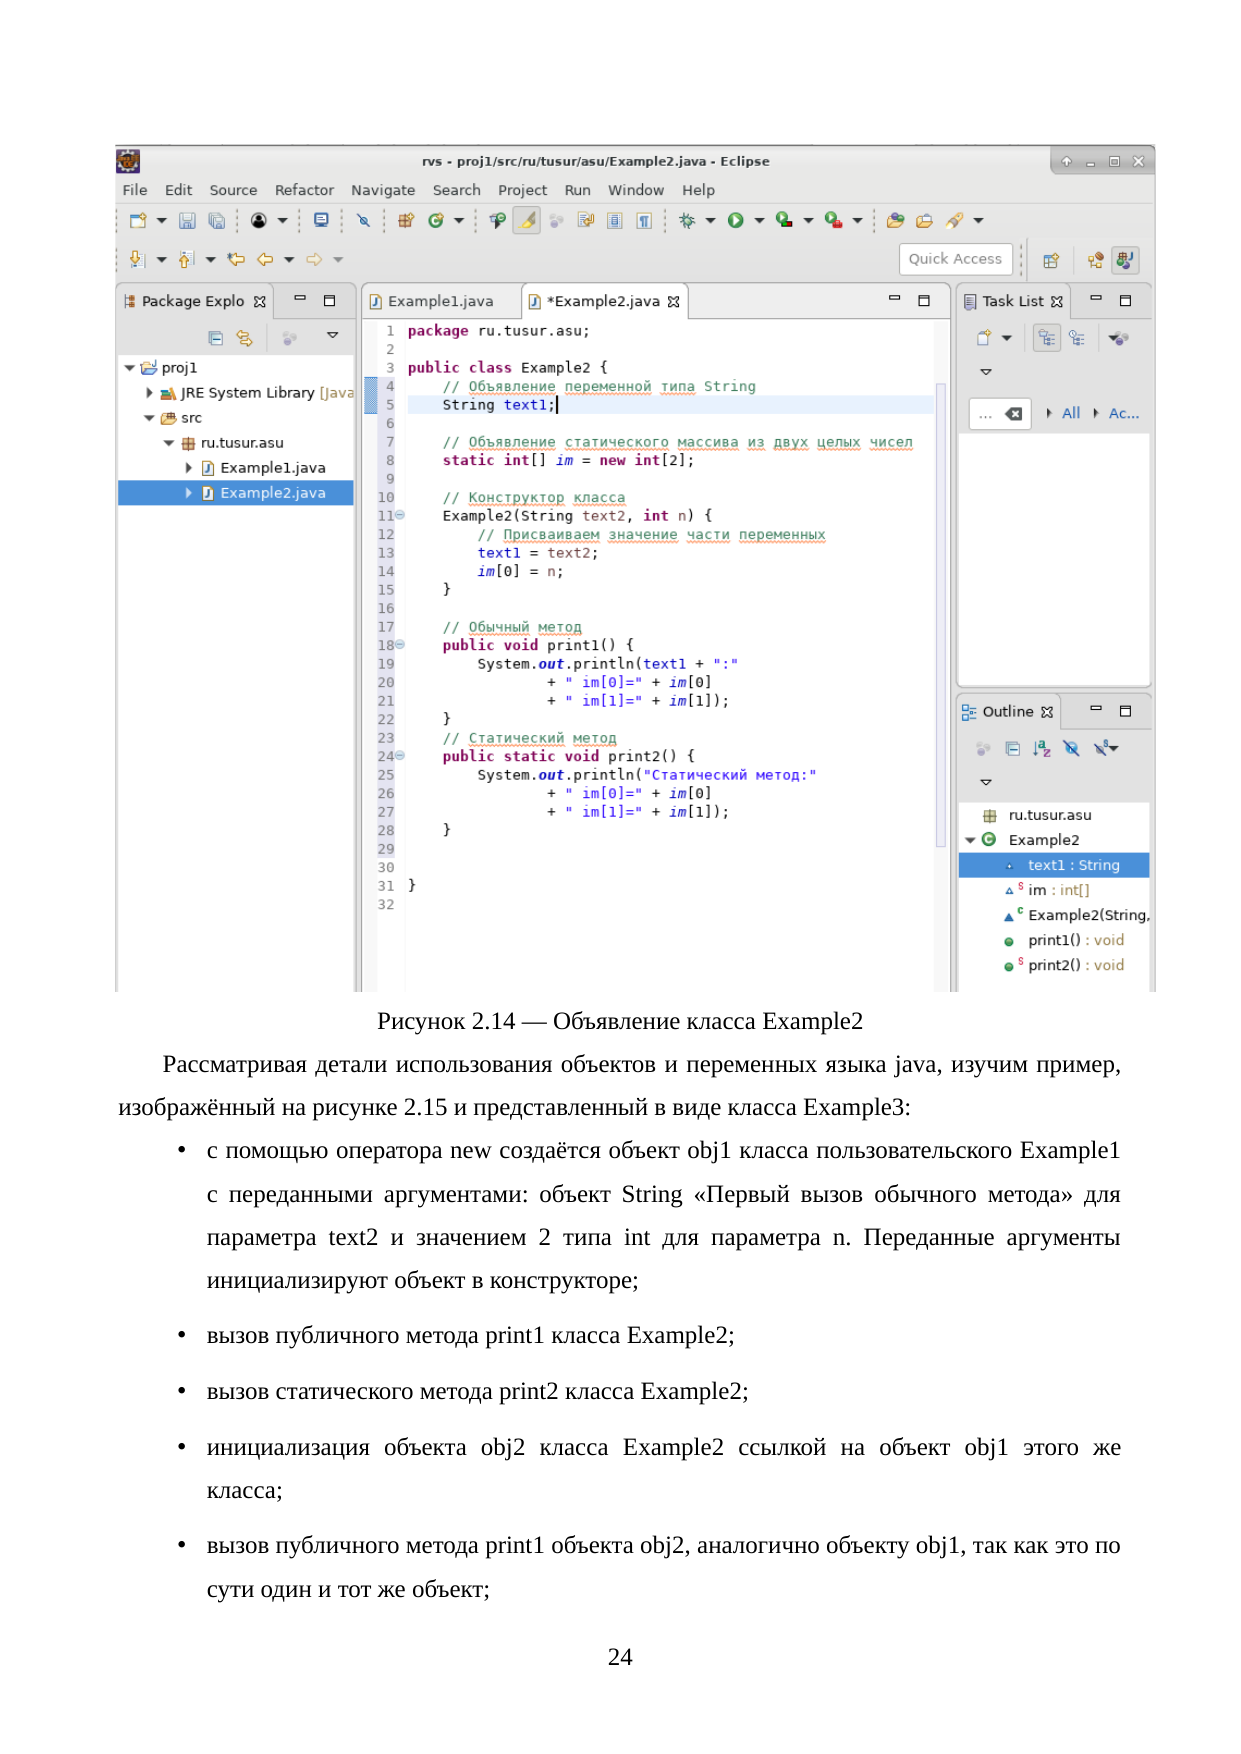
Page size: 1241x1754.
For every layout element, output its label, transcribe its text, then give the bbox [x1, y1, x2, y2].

list вызов статического метода print2 класса Example2; [177, 1376, 1122, 1405]
list с помощью оператора new создаётся объект obj1 класса пользовательского Example1 с переданными аргументами: объект String «Первый вызов обычного метода» для параметра text2 и значением 2 типа int для параметра n. Переданные аргументы инициализируют объект в конструкторе; [177, 1136, 1122, 1294]
text Рассматривая детали использования объектов и переменных языка java, изучим пример, изображённый на рисунке 2.15 и представленный в виде класса Example3: [118, 1049, 1122, 1121]
picture [115, 144, 1156, 992]
text Рисунок 2.14 — Объявление класса Example2 [118, 992, 1122, 1035]
list вызов публичного метода print1 объекта obj2, аналогично объекту obj1, так как это по сути один и тот же объект; [177, 1531, 1122, 1602]
list вызов публичного метода print1 класса Example2; [177, 1321, 1122, 1349]
list инициализация объекта obj2 класса Example2 ссылкой на объект obj1 этого же класса; [177, 1432, 1122, 1504]
